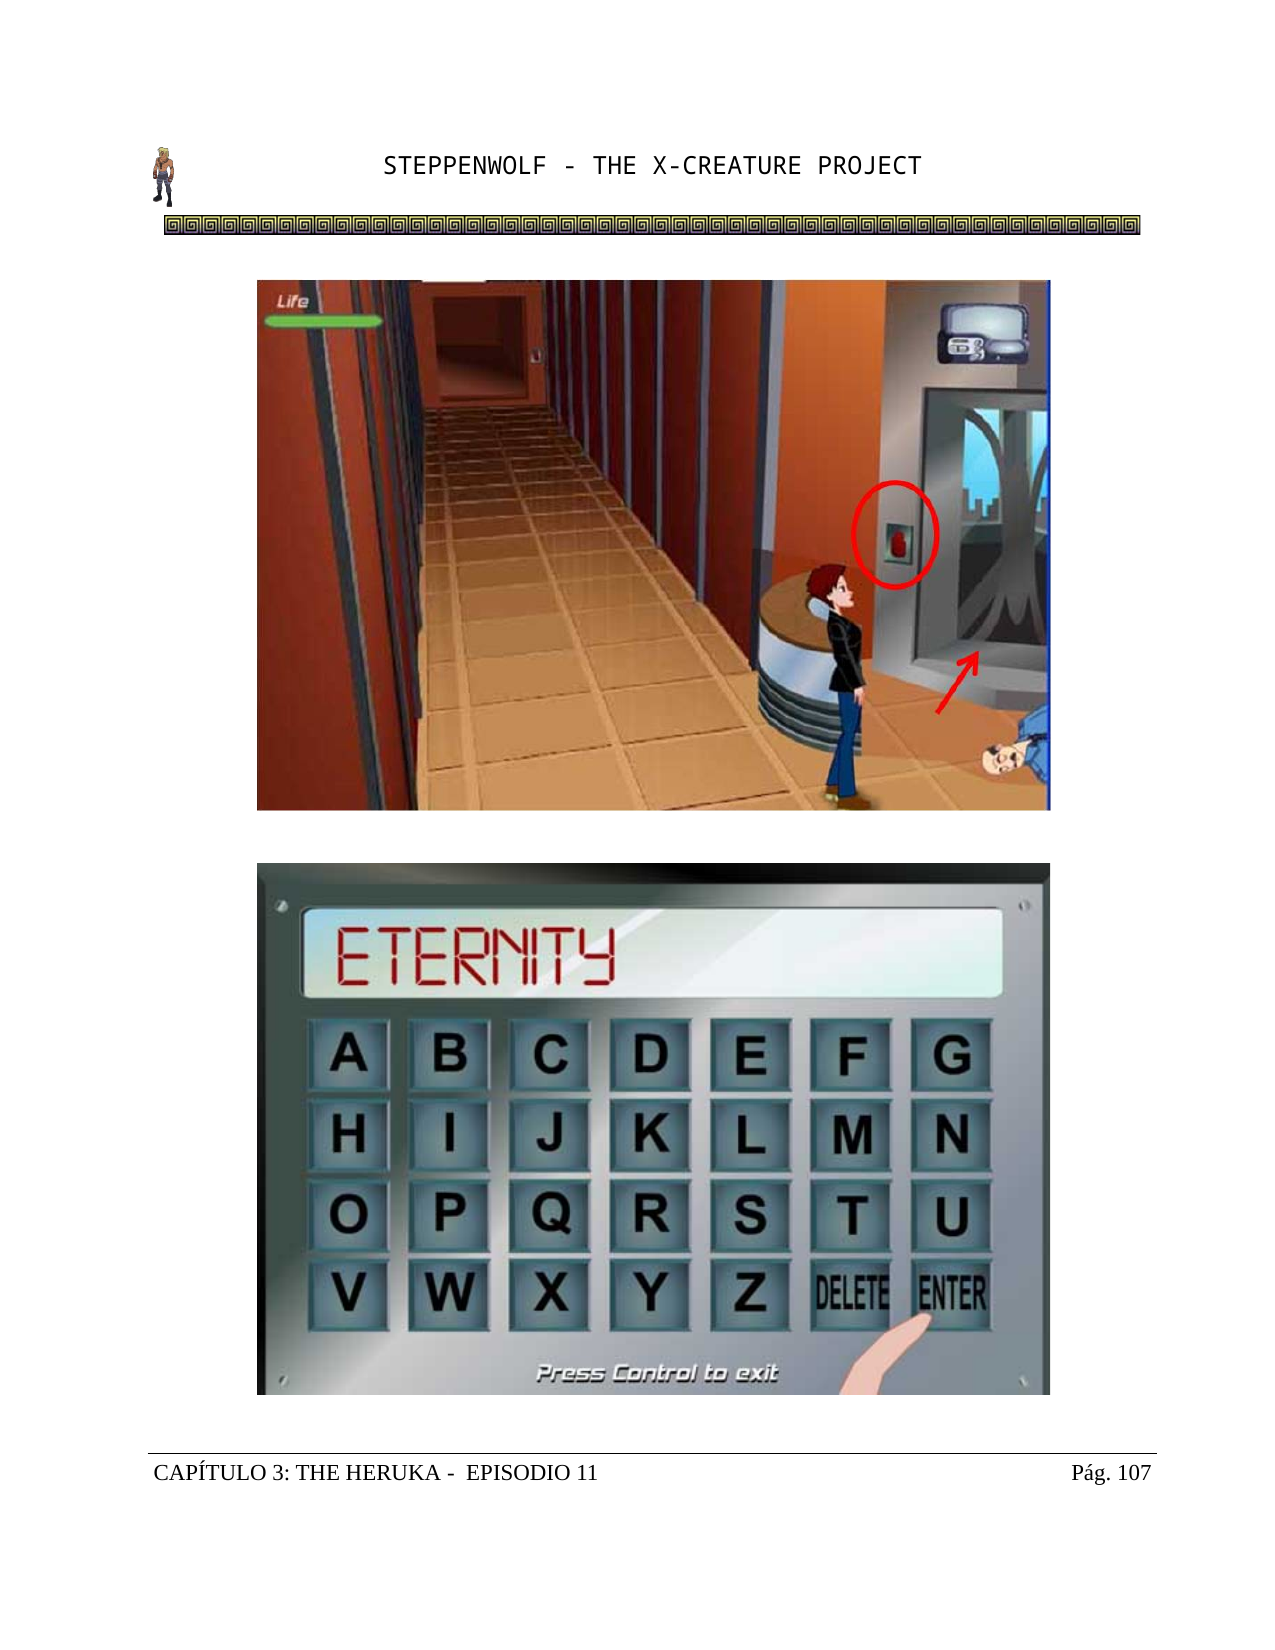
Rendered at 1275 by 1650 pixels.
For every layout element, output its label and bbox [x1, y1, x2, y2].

picture [164, 215, 1141, 235]
picture [147, 147, 181, 207]
picture [256, 279, 1051, 811]
picture [257, 863, 1050, 1395]
